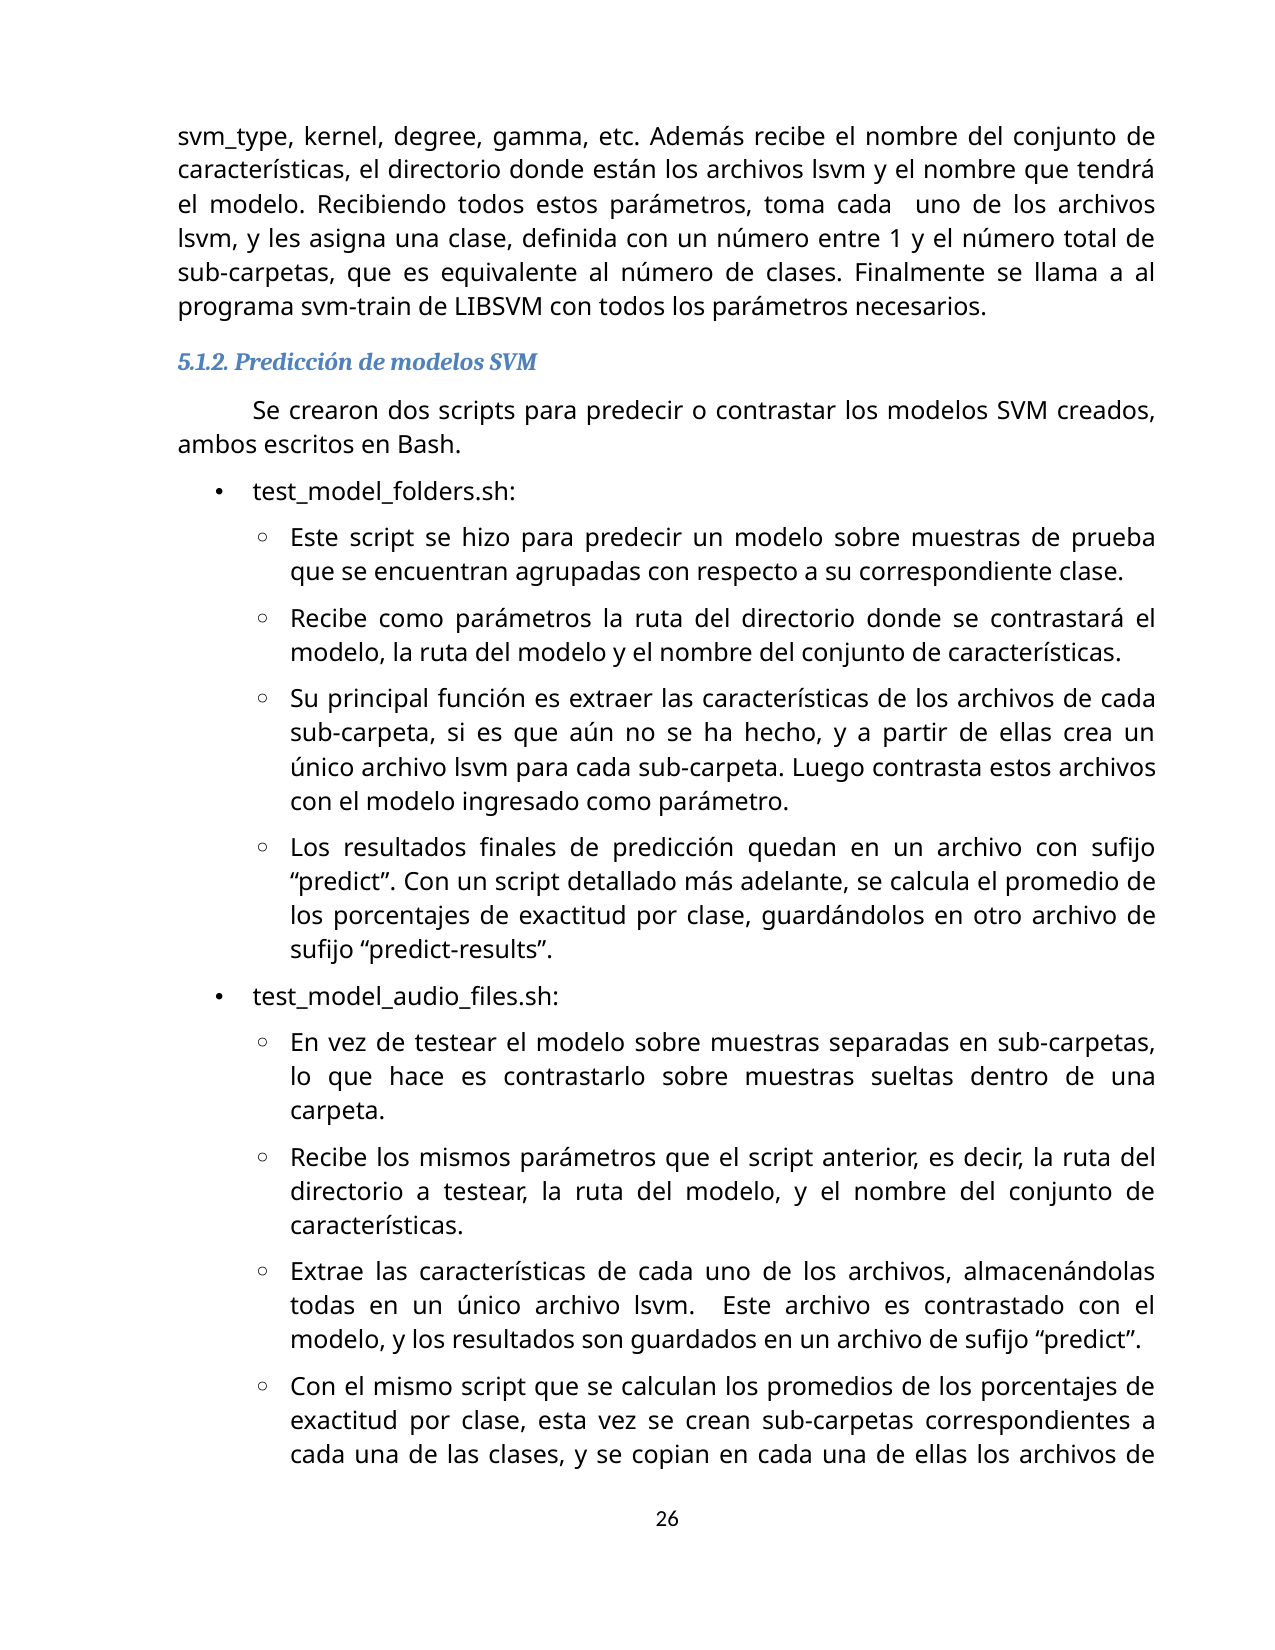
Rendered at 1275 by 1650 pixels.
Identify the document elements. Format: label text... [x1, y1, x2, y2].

list test_model_audio_files.sh: [215, 978, 1157, 1012]
text Se crearon dos scripts para predecir o contrastar los modelos SVM creados, ambos escritos en Bash. [177, 393, 1157, 461]
list Este script se hizo para predecir un modelo sobre muestras de prueba que se encuentran agrupadas con respecto a su correspondiente clase. [252, 520, 1157, 588]
list Su principal función es extraer las características de los archivos de cada sub-carpeta, si es que aún no se ha hecho, y a partir de ellas crea un único archivo lsvm para cada sub-carpeta. Luego contrasta estos archivos con el modelo ingresado como parámetro. [252, 681, 1157, 817]
list Recibe como parámetros la ruta del directorio donde se contrastará el modelo, la ruta del modelo y el nombre del conjunto de características. [252, 601, 1157, 669]
text svm_type, kernel, degree, gamma, etc. Además recibe el nombre del conjunto de características, el directorio donde están los archivos lsvm y el nombre que tendrá el modelo. Recibiendo todos estos parámetros, toma cada uno de los archivos lsvm, y les asigna una clase, definida con un número entre 1 y el número total de sub-carpetas, que es equivalente al número de clases. Finalmente se llama a al programa svm-train de LIBSVM con todos los parámetros necesarios. [177, 118, 1157, 322]
list Los resultados finales de predicción quedan en un archivo con sufijo “predict”. Con un script detallado más adelante, se calcula el promedio de los porcentajes de exactitud por clase, guardándolos en otro archivo de sufijo “predict-results”. [252, 830, 1157, 966]
list Extrae las características de cada uno de los archivos, almacenándolas todas en un único archivo lsvm. Este archivo es contrastado con el modelo, y los resultados son guardados en un archivo de sufijo “predict”. [252, 1254, 1157, 1356]
list Recibe los mismos parámetros que el script anterior, es decir, la ruta del directorio a testear, la ruta del modelo, y el nombre del conjunto de características. [252, 1139, 1157, 1242]
subtitle 5.1.2. Predicción de modelos SVM [177, 347, 1157, 376]
list test_model_folders.sh: [215, 473, 1157, 508]
list En vez de testear el modelo sobre muestras separadas en sub-carpetas, lo que hace es contrastarlo sobre muestras sueltas dentro de una carpeta. [252, 1025, 1157, 1127]
list Con el mismo script que se calculan los promedios de los porcentajes de exactitud por clase, esta vez se crean sub-carpetas correspondientes a cada una de las clases, y se copian en cada una de ellas los archivos de [252, 1368, 1157, 1471]
